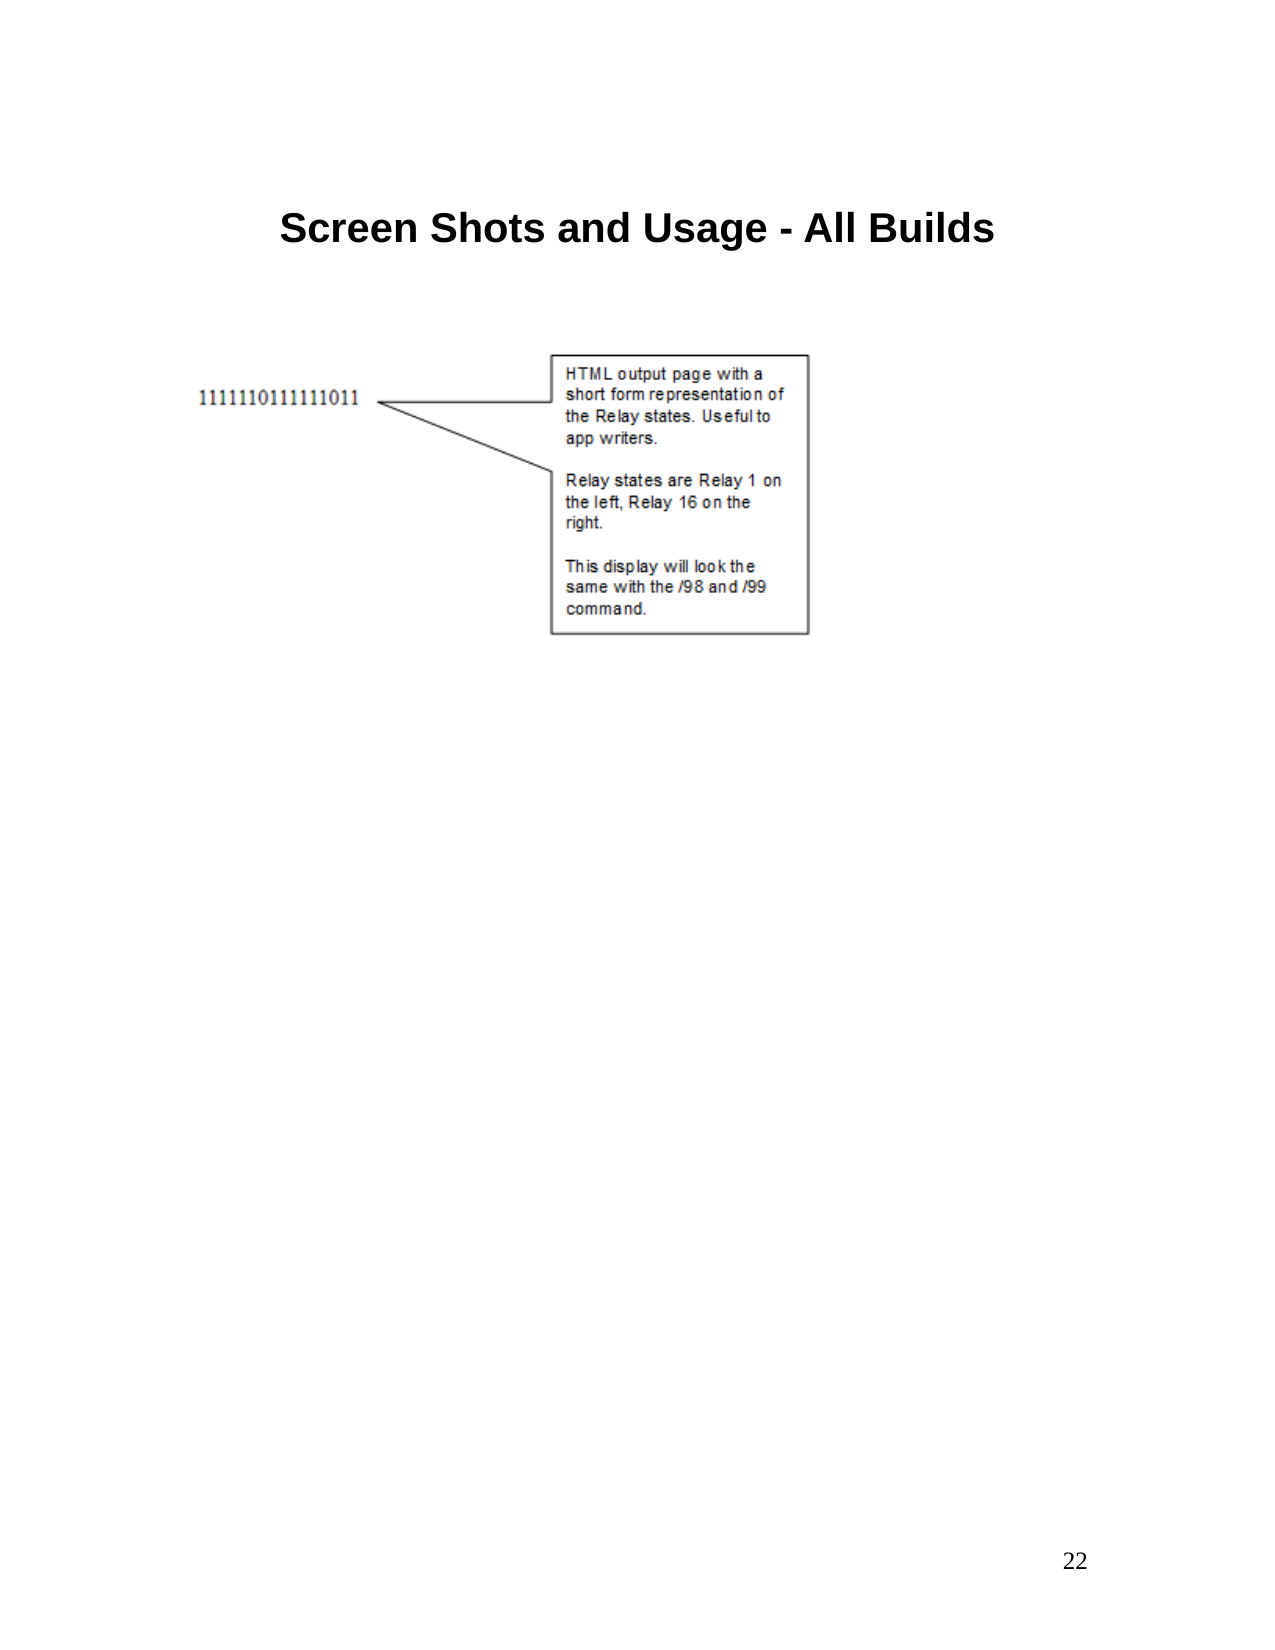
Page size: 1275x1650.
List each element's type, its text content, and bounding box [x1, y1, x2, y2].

picture [187, 344, 818, 643]
subtitle Screen Shots and Usage - All Builds [187, 204, 1087, 252]
